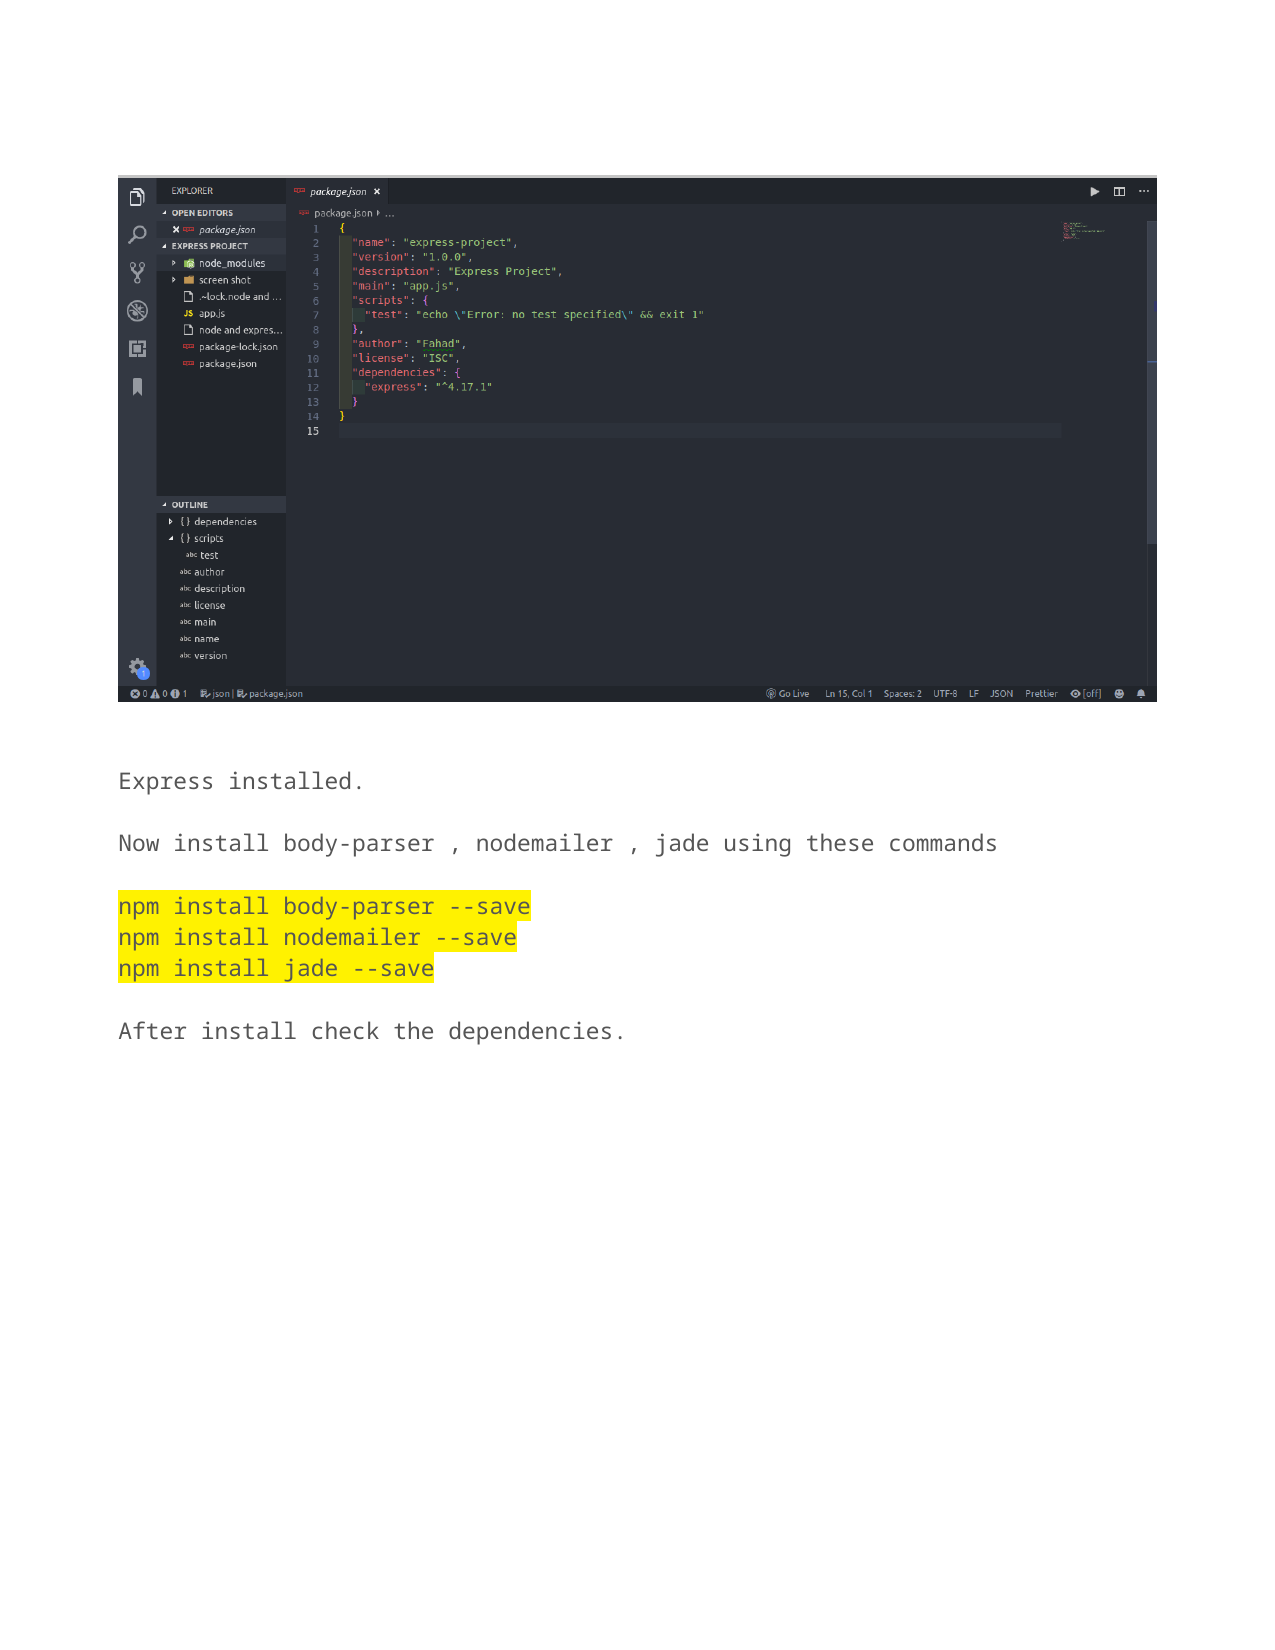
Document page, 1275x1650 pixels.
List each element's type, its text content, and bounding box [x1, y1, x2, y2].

picture [118, 175, 1157, 702]
text Express installed. [118, 764, 1157, 796]
text npm install body-parser --save [118, 889, 1157, 921]
text Now install body-parser , nodemailer , jade using these commands [118, 827, 1157, 858]
text npm install nodemailer --save [118, 921, 1157, 952]
text npm install jade --save [118, 952, 1157, 983]
text After install check the dependencies. [118, 1014, 1157, 1046]
